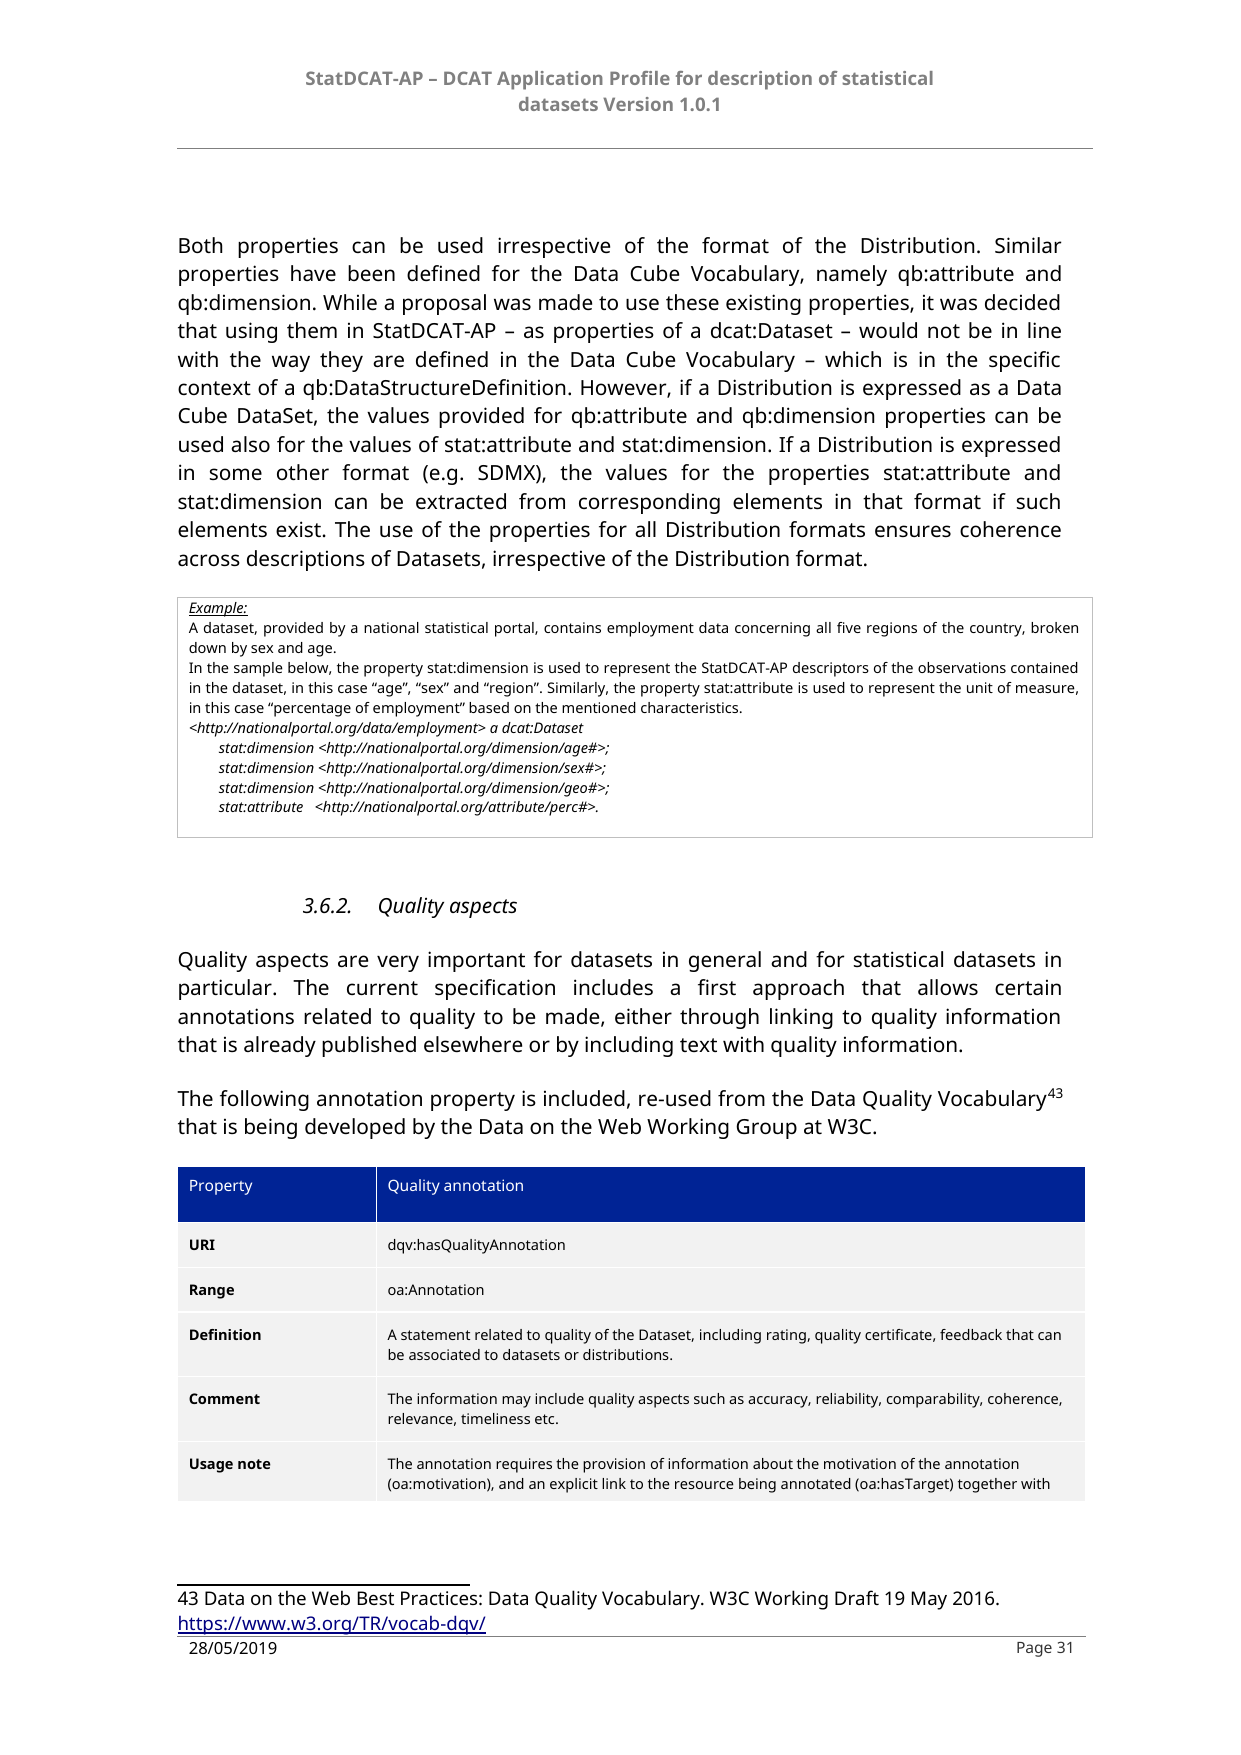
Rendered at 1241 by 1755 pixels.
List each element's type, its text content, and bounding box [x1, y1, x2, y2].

text The following annotation property is included, re-used from the Data Quality Vocabulary that is being developed by the Data on the Web Working Group at W3C. [177, 1084, 1063, 1141]
table_cell Comment [178, 1377, 376, 1441]
text Quality aspects are very important for datasets in general and for statistical datasets in particular. The current specification includes a first approach that allows certain annotations related to quality to be made, either through linking to quality information that is already published elsewhere or by including text with quality information. [177, 945, 1063, 1059]
table_cell The information may include quality aspects such as accuracy, reliability, comparability, coherence, relevance, timeliness etc. [377, 1377, 1085, 1441]
text Both properties can be used irrespective of the format of the Distribution. Similar properties have been defined for the Data Cube Vocabulary, namely qb:attribute and qb:dimension. While a proposal was made to use these existing properties, it was decided that using them in StatDCAT-AP – as properties of a dcat:Dataset – would not be in line with the way they are defined in the Data Cube Vocabulary – which is in the specific context of a qb:DataStructureDefinition. However, if a Distribution is expressed as a Data Cube DataSet, the values provided for qb:attribute and qb:dimension properties can be used also for the values of stat:attribute and stat:dimension. If a Distribution is expressed in some other format (e.g. SDMX), the values for the properties stat:attribute and stat:dimension can be extracted from corresponding elements in that format if such elements exist. The use of the properties for all Distribution formats ensures coherence across descriptions of Datasets, irrespective of the Distribution format. [177, 231, 1063, 572]
table_cell dqv:hasQualityAnnotation [377, 1223, 1085, 1267]
table_header Quality annotation [377, 1167, 1085, 1222]
table_header Property [178, 1167, 376, 1222]
text Data on the Web Best Practices: Data Quality Vocabulary. W3C Working Draft 19 May 2016. https://www.w3.org/TR/vocab-dqv/ [177, 1585, 1063, 1636]
table_cell URI [178, 1223, 376, 1267]
table_cell The annotation requires the provision of information about the motivation of the annotation (oa:motivation), and an explicit link to the resource being annotated (oa:hasTarget) together with [377, 1442, 1085, 1501]
table_cell oa:Annotation [377, 1268, 1085, 1311]
table_cell Range [178, 1268, 376, 1311]
table_cell Usage note [178, 1442, 376, 1501]
table_header Example: A dataset, provided by a national statistical portal, contains employment data concerning all five regions of the country, broken down by sex and age. In the sample below, the property stat:dimension is used to represent the StatDCAT-AP descriptors of the observations contained in the dataset, in this case “age”, “sex” and “region”. Similarly, the property stat:attribute is used to represent the unit of measure, in this case “percentage of employment” based on the mentioned characteristics. <http://nationalportal.org/data/employment> a dcat:Dataset stat:dimension <http://nationalportal.org/dimension/age#>; stat:dimension <http://nationalportal.org/dimension/sex#>; stat:dimension <http://nationalportal.org/dimension/geo#>; stat:attribute <http://nationalportal.org/attribute/perc#>. [178, 598, 1092, 837]
table_cell Definition [178, 1313, 376, 1376]
subtitle Quality aspects [302, 892, 1063, 920]
table_cell A statement related to quality of the Dataset, including rating, quality certificate, feedback that can be associated to datasets or distributions. [377, 1313, 1085, 1376]
